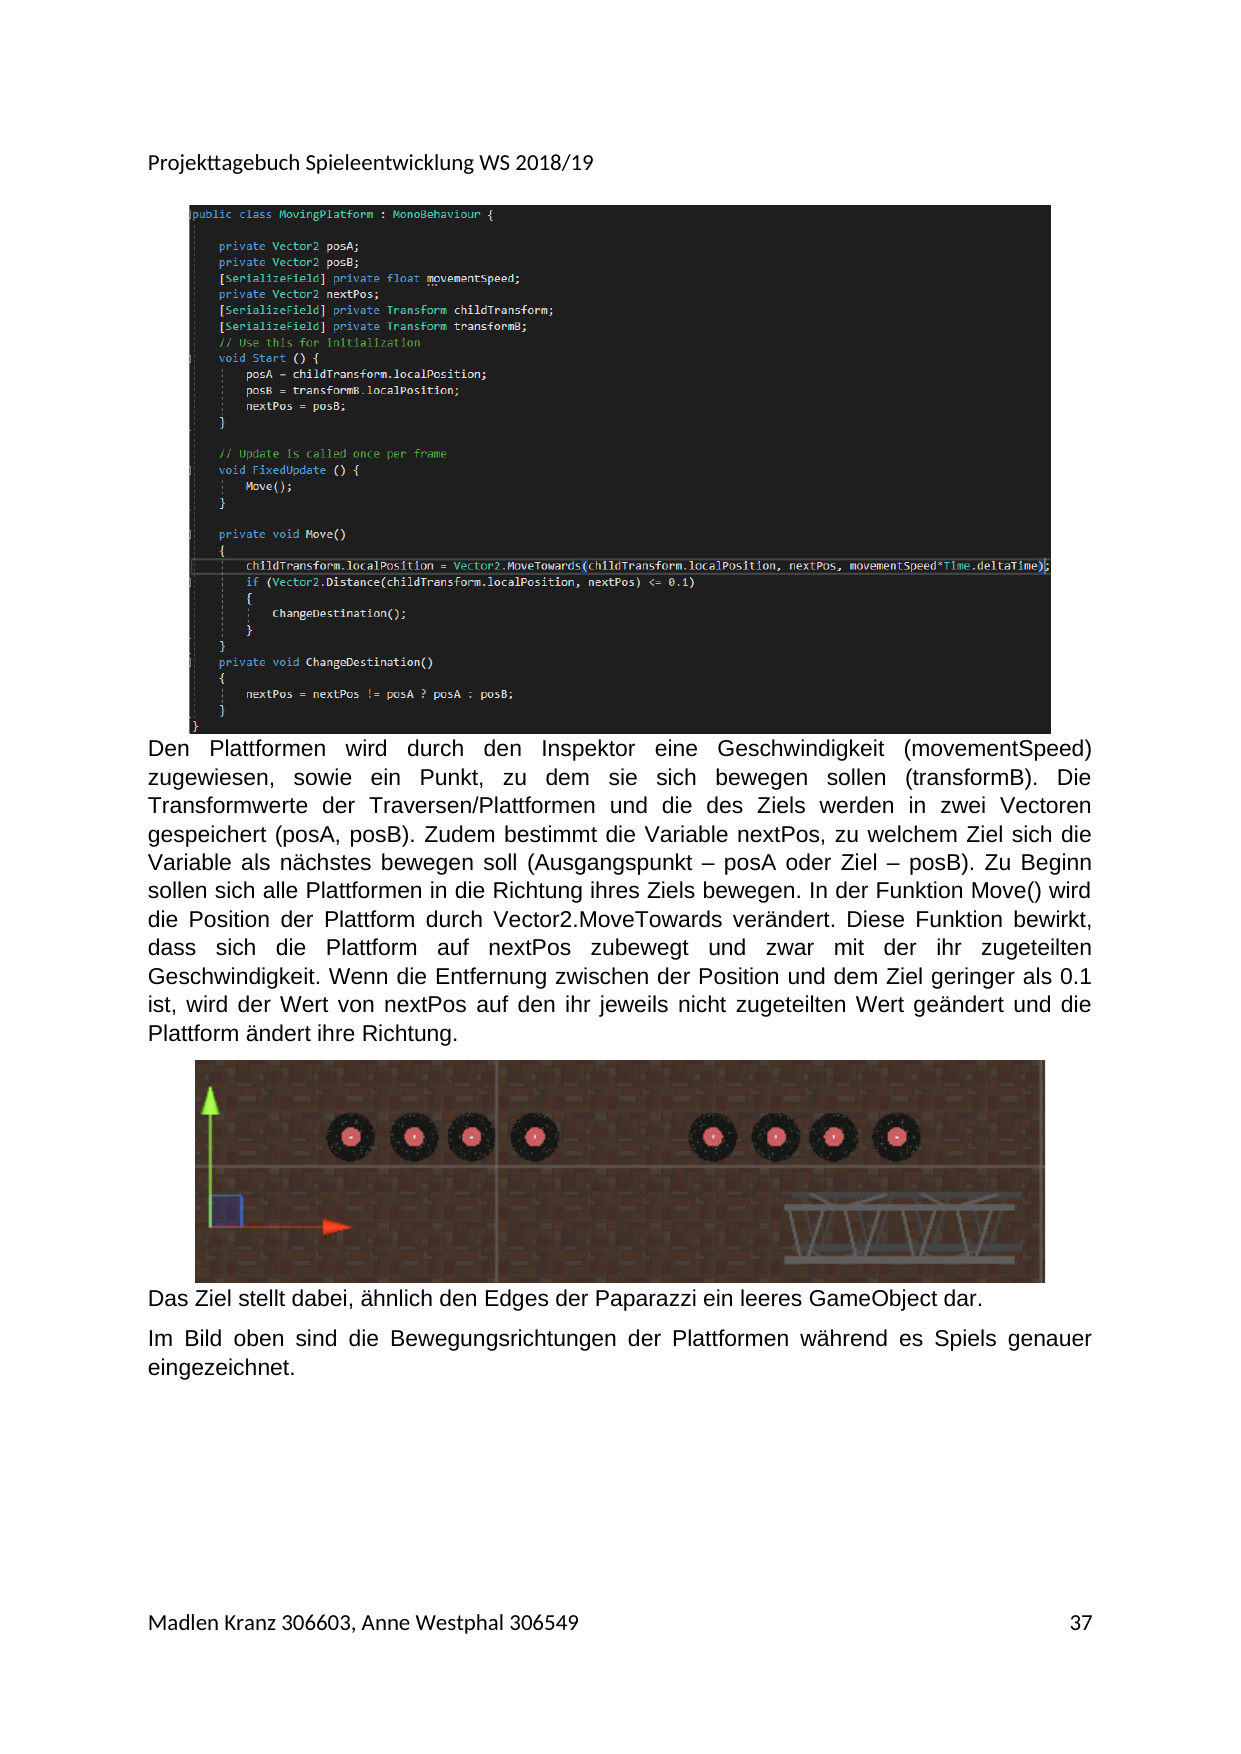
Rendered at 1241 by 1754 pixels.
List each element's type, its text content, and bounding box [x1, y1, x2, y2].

picture [195, 1060, 1045, 1283]
text Das Ziel stellt dabei, ähnlich den Edges der Paparazzi ein leeres GameObject dar. [148, 1061, 1093, 1311]
text Im Bild oben sind die Bewegungsrichtungen der Plattformen während es Spiels genauer eingezeichnet. [148, 1325, 1093, 1380]
text Den Plattformen wird durch den Inspektor eine Geschwindigkeit (movementSpeed) zugewiesen, sowie ein Punkt, zu dem sie sich bewegen sollen (transformB). Die Transformwerte der Traversen/Plattformen und die des Ziels werden in zwei Vectoren gespeichert (posA, posB). Zudem bestimmt die Variable nextPos, zu welchem Ziel sich die Variable als nächstes bewegen soll (Ausgangspunkt – posA oder Ziel – posB). Zu Beginn sollen sich alle Plattformen in die Richtung ihres Ziels bewegen. In der Funktion Move() wird die Position der Plattform durch Vector2.MoveTowards verändert. Diese Funktion bewirkt, dass sich die Plattform auf nextPos zubewegt und zwar mit der ihr zugeteilten Geschwindigkeit. Wenn die Entfernung zwischen der Position und dem Ziel geringer als 0.1 ist, wird der Wert von nextPos auf den ihr jeweils nicht zugeteilten Wert geändert und die Plattform ändert ihre Richtung. [148, 205, 1093, 1046]
picture [189, 205, 1051, 734]
